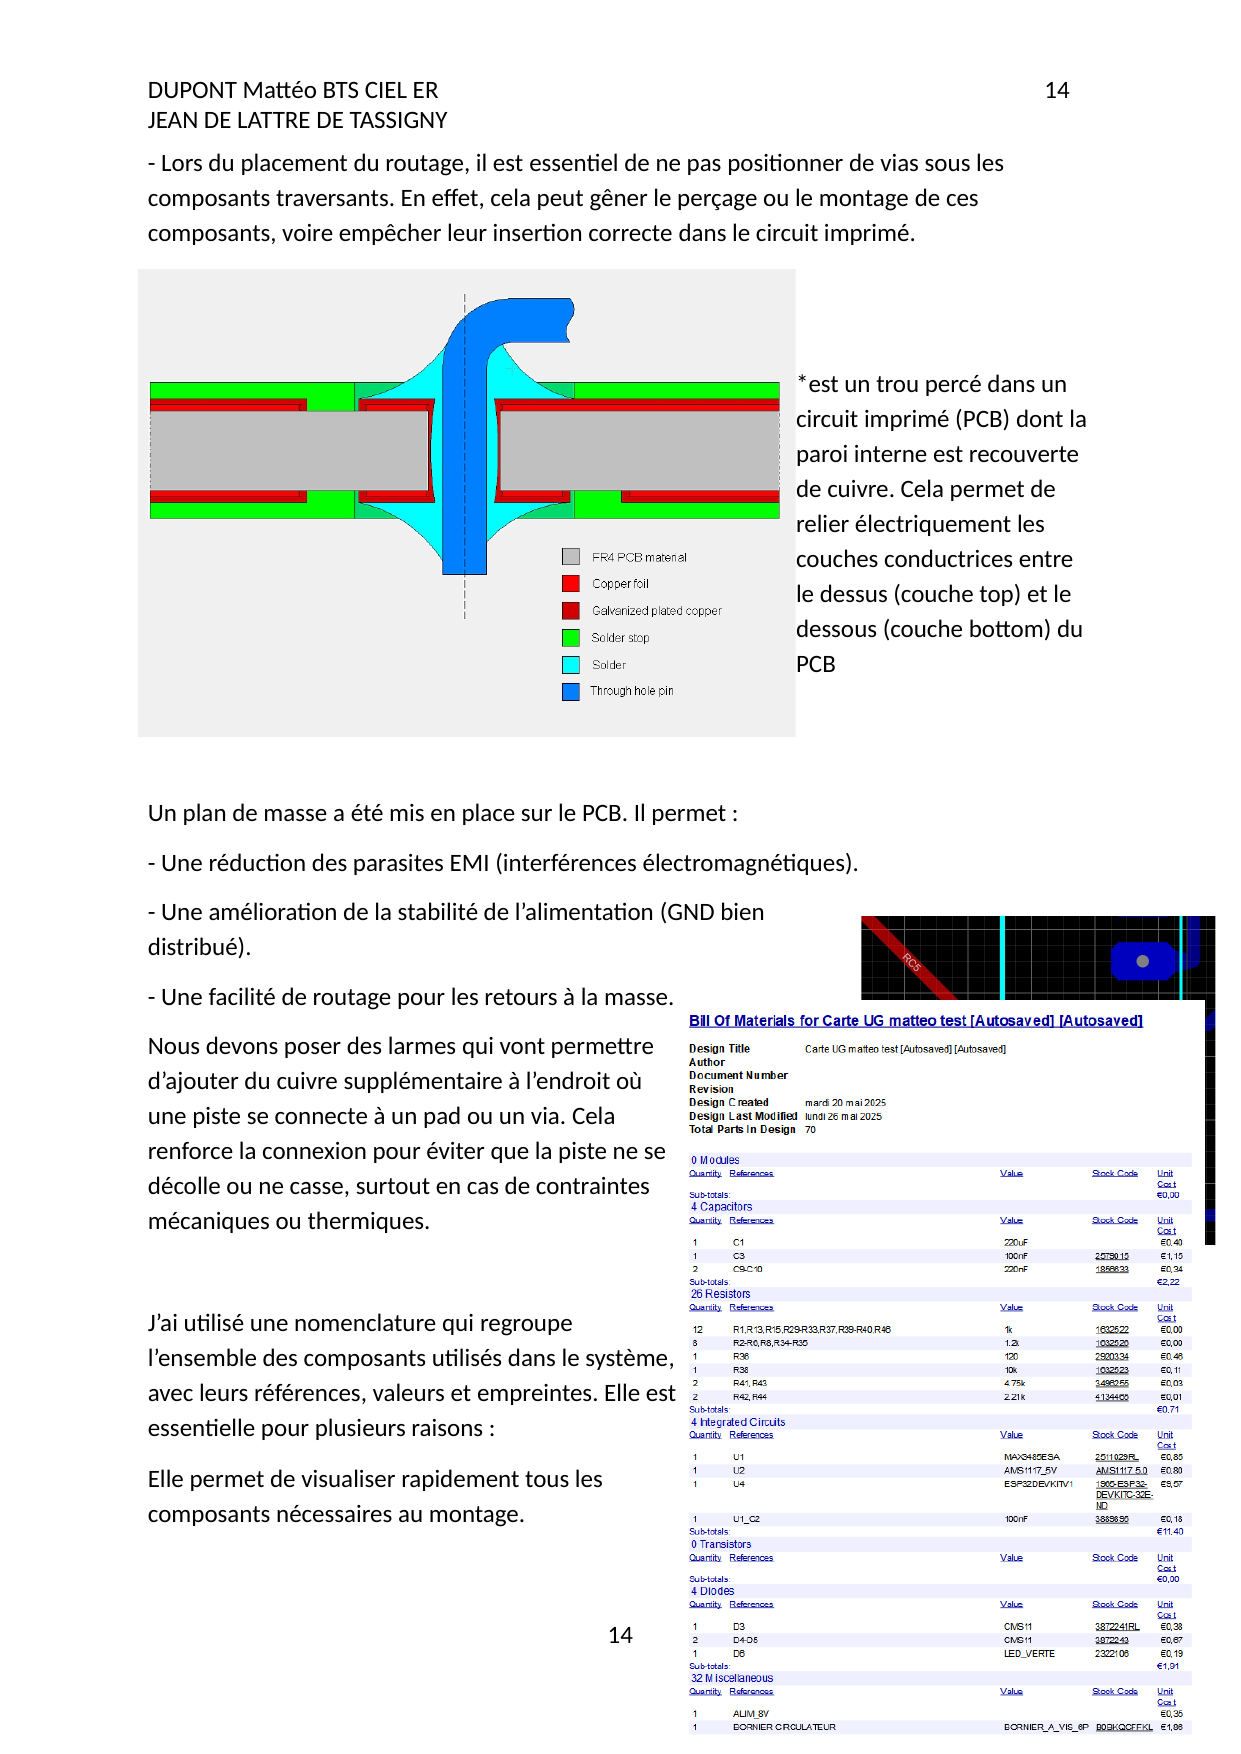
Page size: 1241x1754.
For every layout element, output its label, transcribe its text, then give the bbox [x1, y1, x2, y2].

picture [137, 269, 796, 737]
picture [676, 916, 1216, 1754]
text - Une amélioration de la stabilité de l’alimentation (GND bien distribué). [148, 896, 1093, 962]
text J’ai utilisé une nomenclature qui regroupe l’ensemble des composants utilisés dans le système, avec leurs références, valeurs et empreintes. Elle est essentielle pour plusieurs raisons : [148, 1307, 676, 1442]
text Nous devons poser des larmes qui vont permettre d’ajouter du cuivre supplémentaire à l’endroit où une piste se connecte à un pad ou un via. Cela renforce la connexion pour éviter que la piste ne se décolle ou ne casse, surtout en cas de contraintes mécaniques ou thermiques. [148, 1031, 676, 1236]
text - Lors du placement du routage, il est essentiel de ne pas positionner de vias sous les composants traversants. En effet, cela peut gêner le perçage ou le montage de ces composants, voire empêcher leur insertion correcte dans le circuit imprimé. [148, 148, 1093, 248]
text *est un trou percé dans un circuit imprimé (PCB) dont la paroi interne est recouverte de cuivre. Cela permet de relier électriquement les couches conductrices entre le dessus (couche top) et le dessous (couche bottom) du PCB [796, 368, 1093, 679]
text - Une facilité de routage pour les retours à la masse. [148, 981, 861, 1011]
text - Une réduction des parasites EMI (interférences électromagnétiques). [148, 847, 1093, 877]
text Un plan de masse a été mis en place sur le PCB. Il permet : [148, 797, 1093, 828]
text Elle permet de visualiser rapidement tous les composants nécessaires au montage. [148, 1463, 676, 1529]
